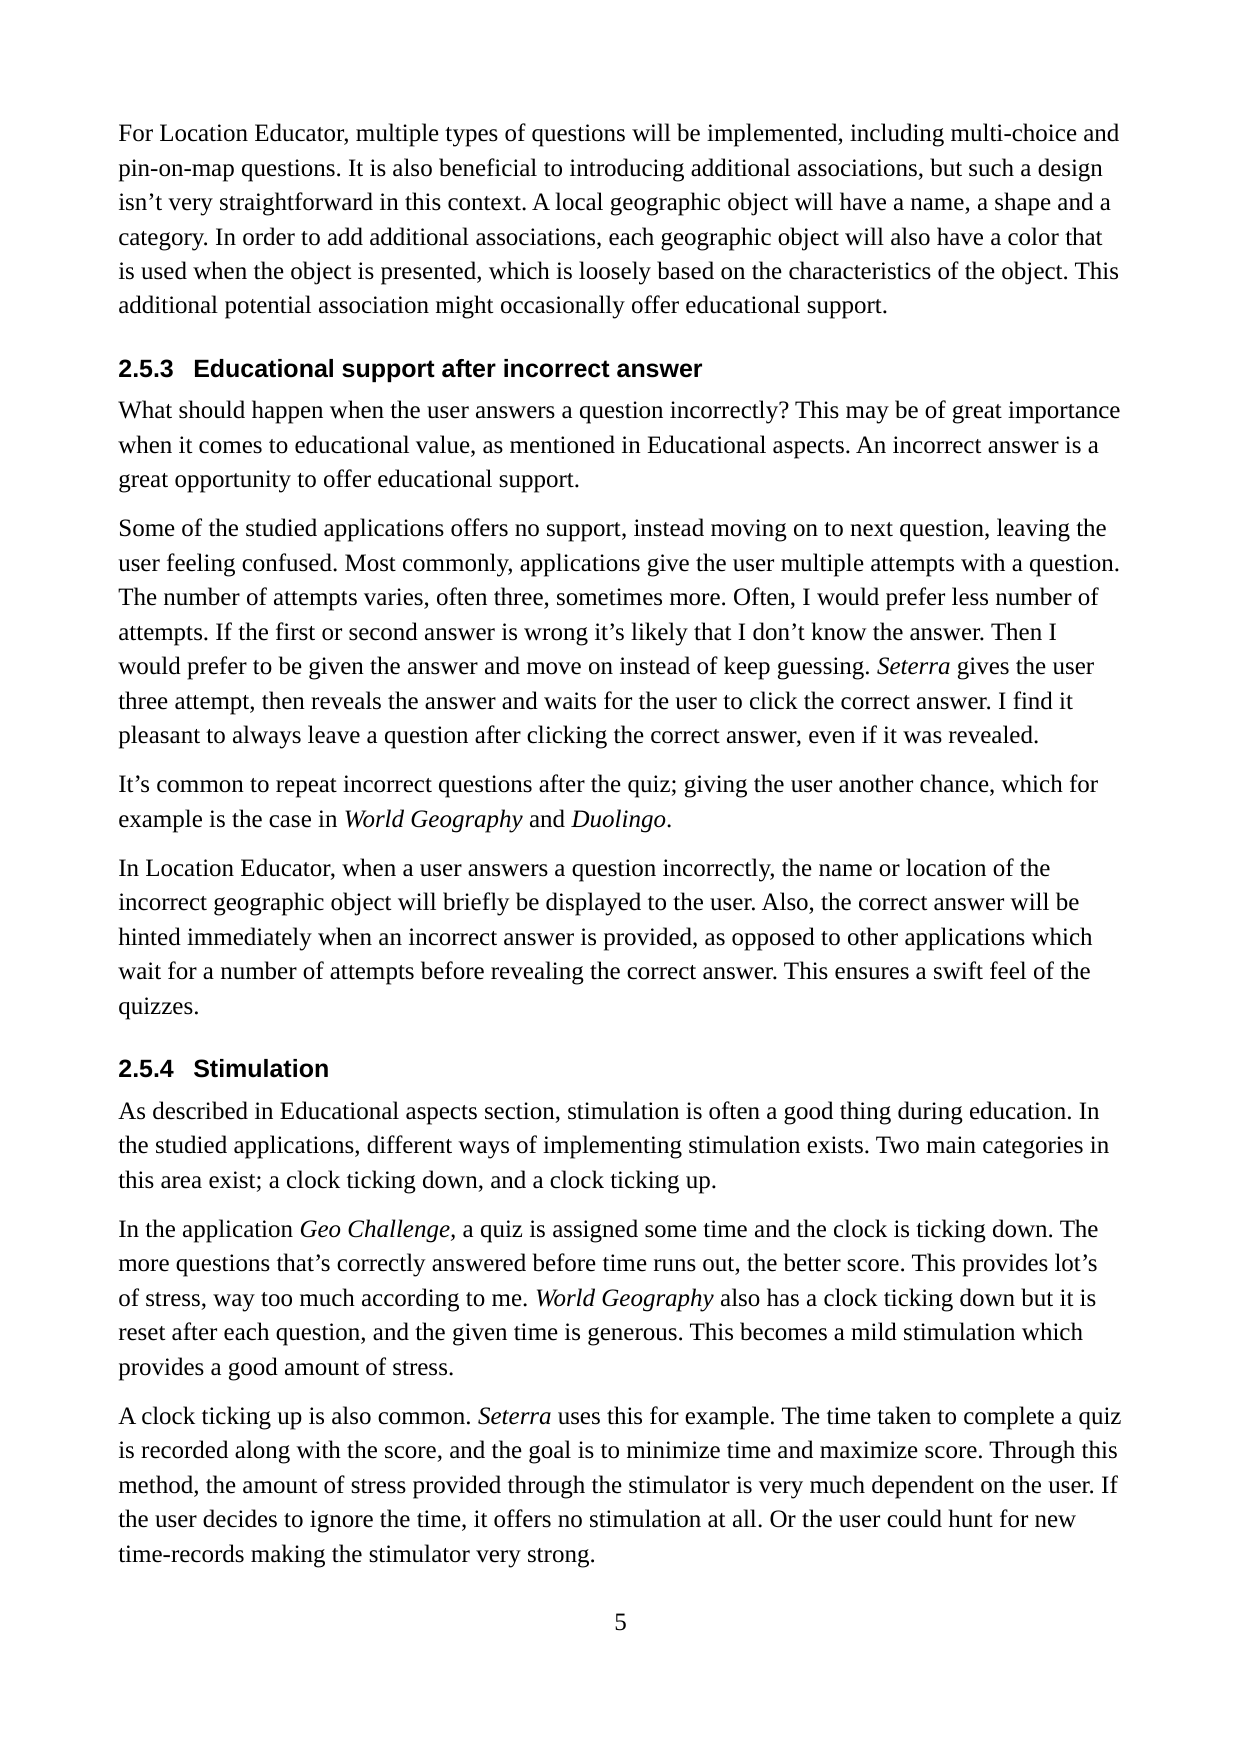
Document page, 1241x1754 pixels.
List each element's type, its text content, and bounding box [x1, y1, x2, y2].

text As described in Educational aspects section, stimulation is often a good thing during education. In the studied applications, different ways of implementing stimulation exists. Two main categories in this area exist; a clock ticking down, and a clock ticking up. [118, 1096, 1122, 1193]
subtitle Educational support after incorrect answer [118, 354, 1122, 383]
text Some of the studied applications offers no support, instead moving on to next question, leaving the user feeling confused. Most commonly, applications give the user multiple attempts with a question. The number of attempts varies, often three, sometimes more. Often, I would prefer less number of attempts. If the first or second answer is wrong it’s likely that I don’t know the answer. Then I would prefer to be given the answer and move on instead of keep guessing. Seterra gives the user three attempt, then reveals the answer and waits for the user to click the correct answer. I find it pleasant to always leave a question after clicking the correct answer, even if it was revealed. [118, 513, 1122, 749]
text For Location Educator, multiple types of questions will be implemented, including multi-choice and pin-on-map questions. It is also beneficial to introducing additional associations, but such a design isn’t very straightforward in this context. A local geographic object will have a name, a shape and a category. In order to add additional associations, each geographic object will also have a color that is used when the object is presented, which is loosely based on the characteristics of the object. This additional potential association might occasionally offer educational support. [118, 118, 1122, 319]
subtitle Stimulation [118, 1054, 1122, 1083]
text In Location Educator, when a user answers a question incorrectly, the name or location of the incorrect geographic object will briefly be displayed to the user. Also, the correct answer will be hinted immediately when an incorrect answer is provided, as opposed to other applications which wait for a number of attempts before revealing the correct answer. This ensures a swift feel of the quizzes. [118, 853, 1122, 1019]
text A clock ticking up is also common. Seterra uses this for example. The time taken to complete a quiz is recorded along with the score, and the goal is to minimize time and maximize score. Through this method, the amount of stress provided through the stimulator is very much dependent on the user. If the user decides to ignore the time, it offers no stimulation at all. Or the user could hunt for new time-records making the stimulator very strong. [118, 1401, 1122, 1567]
text In the application Geo Challenge, a quiz is assigned some time and the clock is ticking down. The more questions that’s correctly answered before time runs out, the better score. This provides lot’s of stress, way too much according to me. World Geography also has a clock ticking down but it is reset after each question, and the given time is generous. This becomes a mild stimulation which provides a good amount of stress. [118, 1214, 1122, 1380]
text What should happen when the user answers a question incorrectly? This may be of great importance when it comes to educational value, as mentioned in Educational aspects. An incorrect answer is a great opportunity to offer educational support. [118, 395, 1122, 493]
text It’s common to repeat incorrect questions after the quiz; giving the user another chance, which for example is the case in World Geography and Duolingo. [118, 769, 1122, 833]
